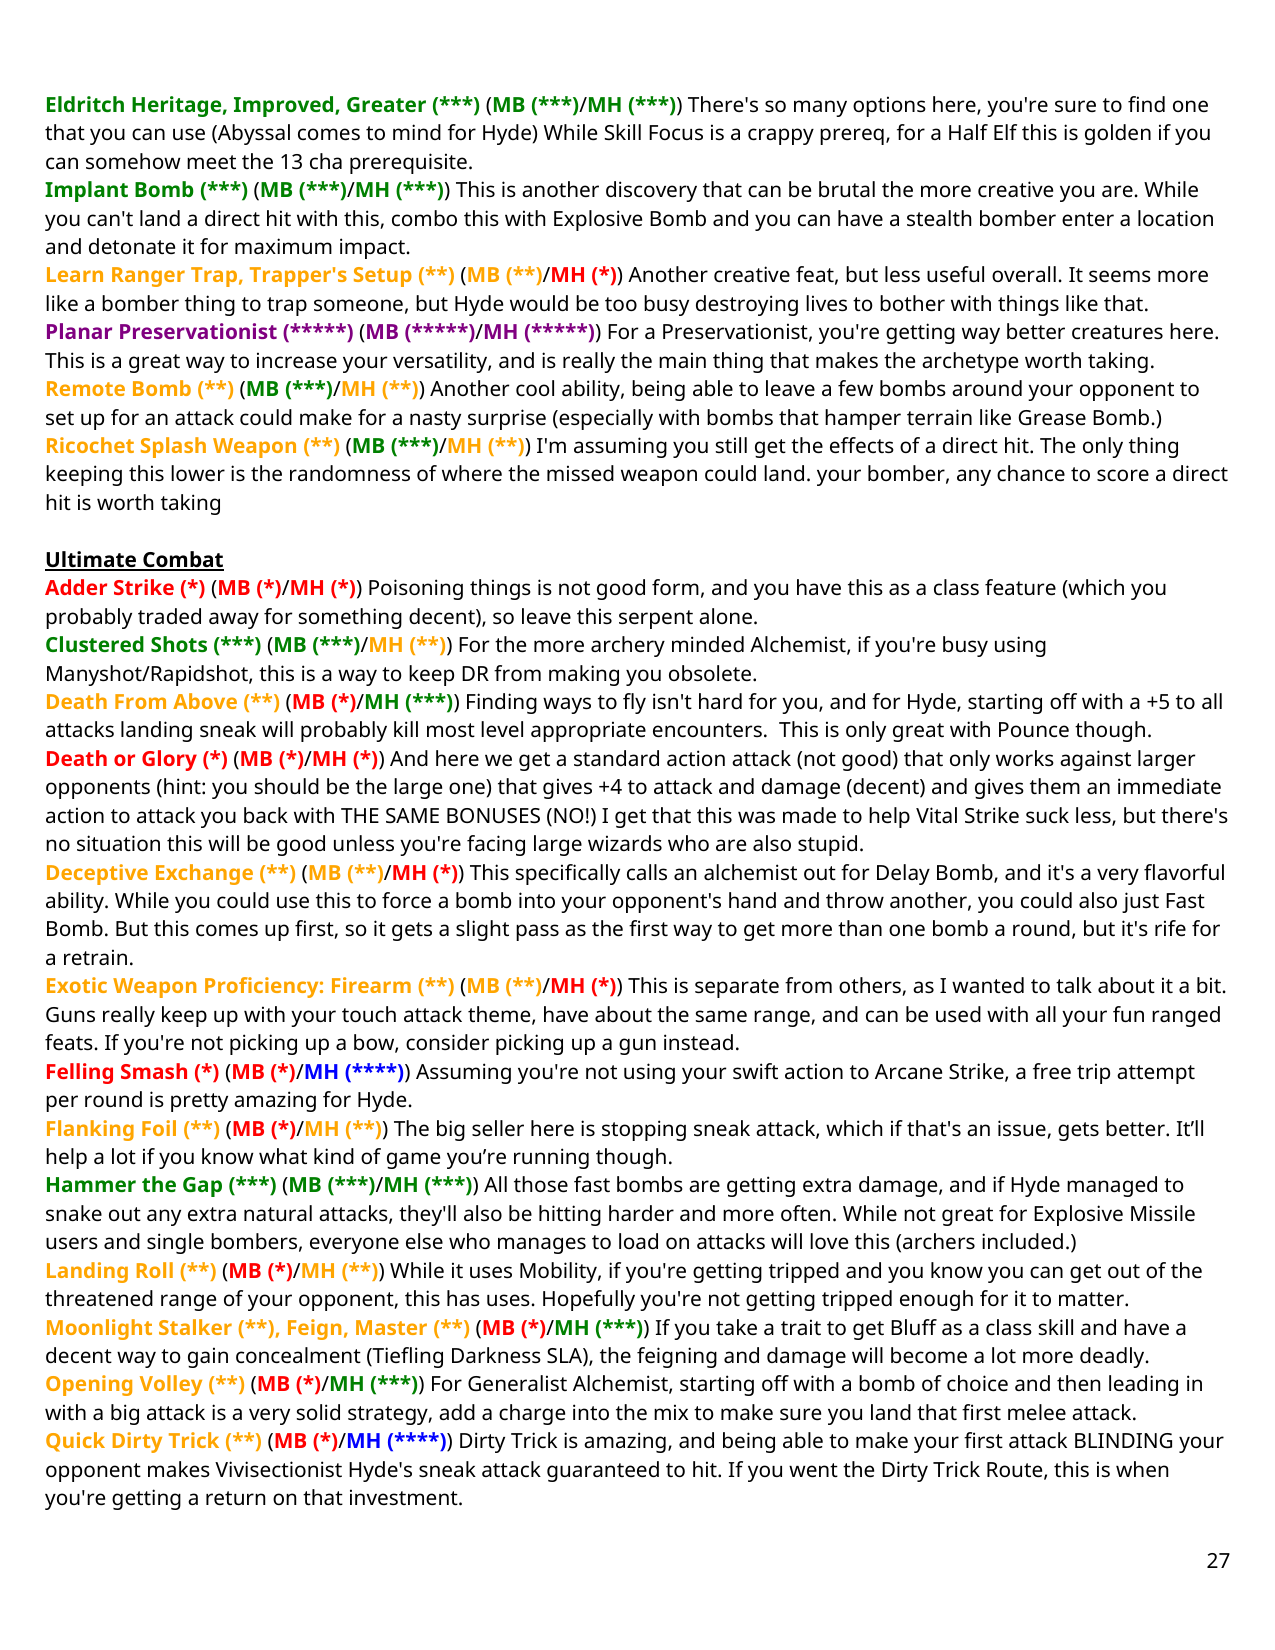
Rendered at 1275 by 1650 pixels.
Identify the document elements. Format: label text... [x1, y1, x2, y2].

text Learn Ranger Trap, Trapper's Setup (**) (MB (**)/MH (*)) Another creative feat, but less useful overall. It seems more like a bomber thing to trap someone, but Hyde would be too busy destroying lives to bother with things like that. [45, 261, 1230, 317]
text Landing Roll (**) (MB (*)/MH (**)) While it uses Mobility, if you're getting tripped and you know you can get out of the threatened range of your opponent, this has uses. Hopefully you're not getting tripped enough for it to matter. [45, 1256, 1230, 1313]
text Adder Strike (*) (MB (*)/MH (*)) Poisoning things is not good form, and you have this as a class feature (which you probably traded away for something decent), so leave this serpent alone. [45, 573, 1230, 630]
text Remote Bomb (**) (MB (***)/MH (**)) Another cool ability, being able to leave a few bombs around your opponent to set up for an attack could make for a nasty surprise (especially with bombs that hamper terrain like Grease Bomb.) [45, 374, 1230, 431]
text Exotic Weapon Proficiency: Firearm (**) (MB (**)/MH (*)) This is separate from others, as I wanted to talk about it a bit. Guns really keep up with your touch attack theme, have about the same range, and can be used with all your fun ranged feats. If you're not picking up a bow, consider picking up a gun instead. [45, 971, 1230, 1057]
text Flanking Foil (**) (MB (*)/MH (**)) The big seller here is stopping sneak attack, which if that's an issue, gets better. It’ll help a lot if you know what kind of game you’re running though. [45, 1114, 1230, 1171]
text Opening Volley (**) (MB (*)/MH (***)) For Generalist Alchemist, starting off with a bomb of choice and then leading in with a big attack is a very solid strategy, add a charge into the mix to make sure you land that first melee attack. [45, 1369, 1230, 1426]
text Felling Smash (*) (MB (*)/MH (****)) Assuming you're not using your swift action to Arcane Strike, a free trip attempt per round is pretty amazing for Hyde. [45, 1057, 1230, 1114]
text Hammer the Gap (***) (MB (***)/MH (***)) All those fast bombs are getting extra damage, and if Hyde managed to snake out any extra natural attacks, they'll also be hitting harder and more often. While not great for Explosive Missile users and single bombers, everyone else who manages to load on attacks will love this (archers included.) [45, 1171, 1230, 1256]
text Clustered Shots (***) (MB (***)/MH (**)) For the more archery minded Alchemist, if you're busy using Manyshot/Rapidshot, this is a way to keep DR from making you obsolete. [45, 630, 1230, 687]
text Ultimate Combat [45, 545, 1230, 573]
text Eldritch Heritage, Improved, Greater (***) (MB (***)/MH (***)) There's so many options here, you're sure to find one that you can use (Abyssal comes to mind for Hyde) While Skill Focus is a crappy prereq, for a Half Elf this is golden if you can somehow meet the 13 cha prerequisite. [45, 90, 1230, 175]
text Deceptive Exchange (**) (MB (**)/MH (*)) This specifically calls an alchemist out for Delay Bomb, and it's a very flavorful ability. While you could use this to force a bomb into your opponent's hand and throw another, you could also just Fast Bomb. But this comes up first, so it gets a slight pass as the first way to get more than one bomb a round, but it's rife for a retrain. [45, 858, 1230, 971]
text Moonlight Stalker (**), Feign, Master (**) (MB (*)/MH (***)) If you take a trait to get Bluff as a class skill and have a decent way to gain concealment (Tiefling Darkness SLA), the feigning and damage will become a lot more deadly. [45, 1313, 1230, 1369]
text Implant Bomb (***) (MB (***)/MH (***)) This is another discovery that can be brutal the more creative you are. While you can't land a direct hit with this, combo this with Explosive Bomb and you can have a stealth bomber enter a location and detonate it for maximum impact. [45, 175, 1230, 261]
text Death or Glory (*) (MB (*)/MH (*)) And here we get a standard action attack (not good) that only works against larger opponents (hint: you should be the large one) that gives +4 to attack and damage (decent) and gives them an immediate action to attack you back with THE SAME BONUSES (NO!) I get that this was made to help Vital Strike suck less, but there's no situation this will be good unless you're facing large wizards who are also stupid. [45, 744, 1230, 858]
text Quick Dirty Trick (**) (MB (*)/MH (****)) Dirty Trick is amazing, and being able to make your first attack BLINDING your opponent makes Vivisectionist Hyde's sneak attack guaranteed to hit. If you went the Dirty Trick Route, this is when you're getting a return on that investment. [45, 1426, 1230, 1512]
text Ricochet Splash Weapon (**) (MB (***)/MH (**)) I'm assuming you still get the effects of a direct hit. The only thing keeping this lower is the randomness of where the missed weapon could land. your bomber, any chance to score a direct hit is worth taking [45, 431, 1230, 516]
text Death From Above (**) (MB (*)/MH (***)) Finding ways to fly isn't hard for you, and for Hyde, starting off with a +5 to all attacks landing sneak will probably kill most level appropriate encounters. This is only great with Pounce though. [45, 687, 1230, 744]
text Planar Preservationist (*****) (MB (*****)/MH (*****)) For a Preservationist, you're getting way better creatures here. This is a great way to increase your versatility, and is really the main thing that makes the archetype worth taking. [45, 317, 1230, 374]
